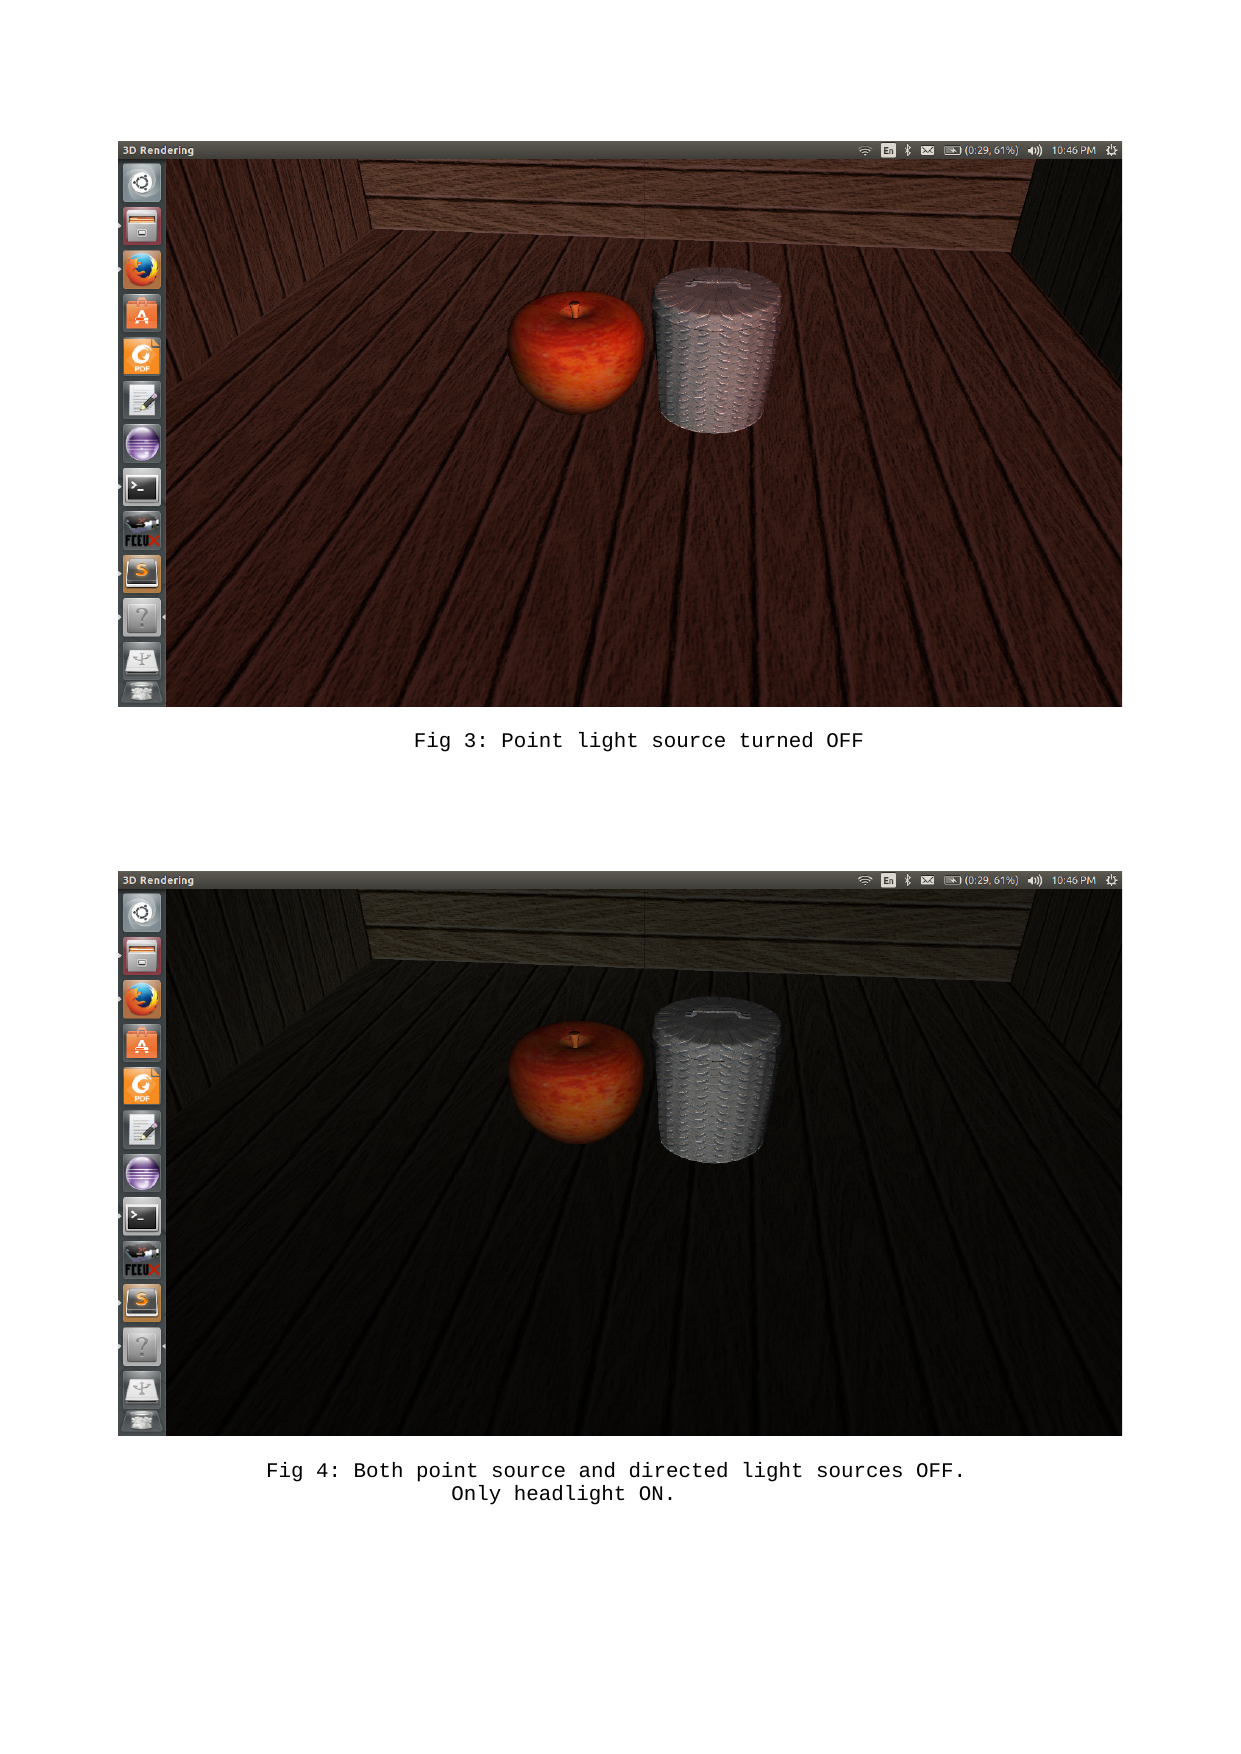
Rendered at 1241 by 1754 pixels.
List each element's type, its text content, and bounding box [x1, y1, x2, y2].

text Only headlight ON. [118, 1483, 1122, 1507]
text Fig 4: Both point source and directed light sources OFF. [118, 1460, 1122, 1483]
text Fig 3: Point light source turned OFF [118, 730, 1122, 753]
picture [118, 871, 1123, 1436]
picture [118, 141, 1123, 707]
